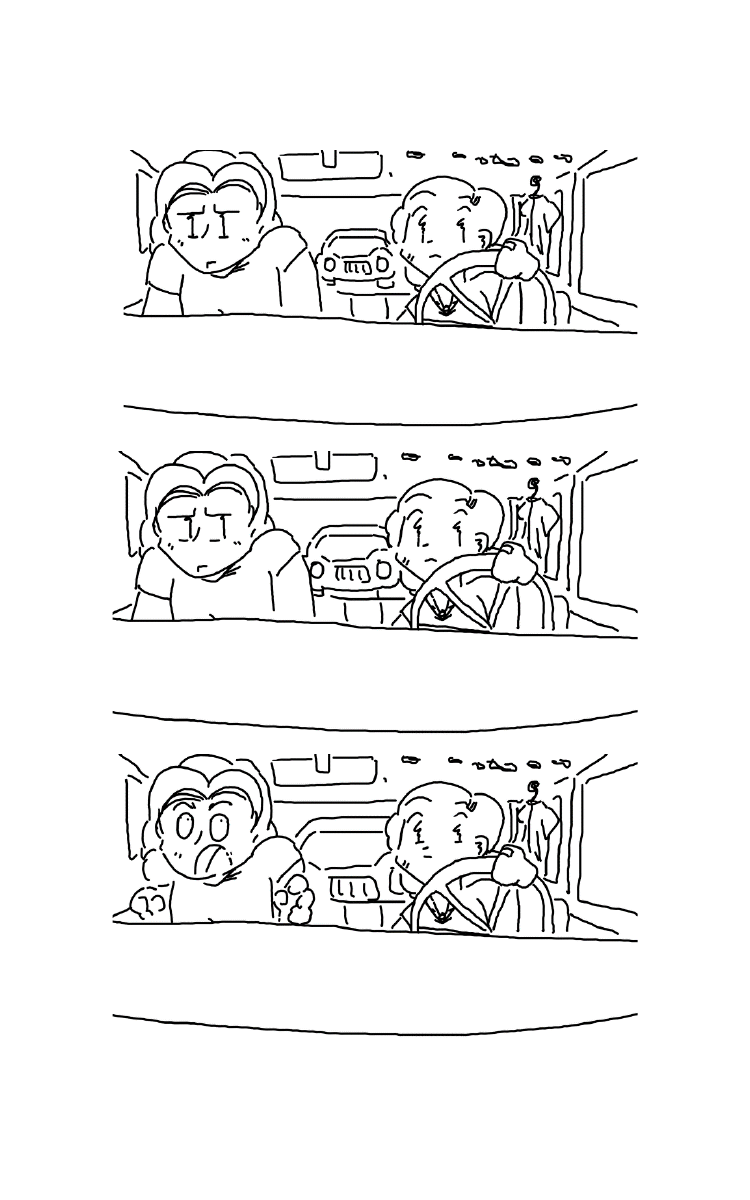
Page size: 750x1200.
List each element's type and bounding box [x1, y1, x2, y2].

picture [112, 754, 638, 1050]
picture [112, 451, 638, 747]
picture [123, 150, 638, 440]
